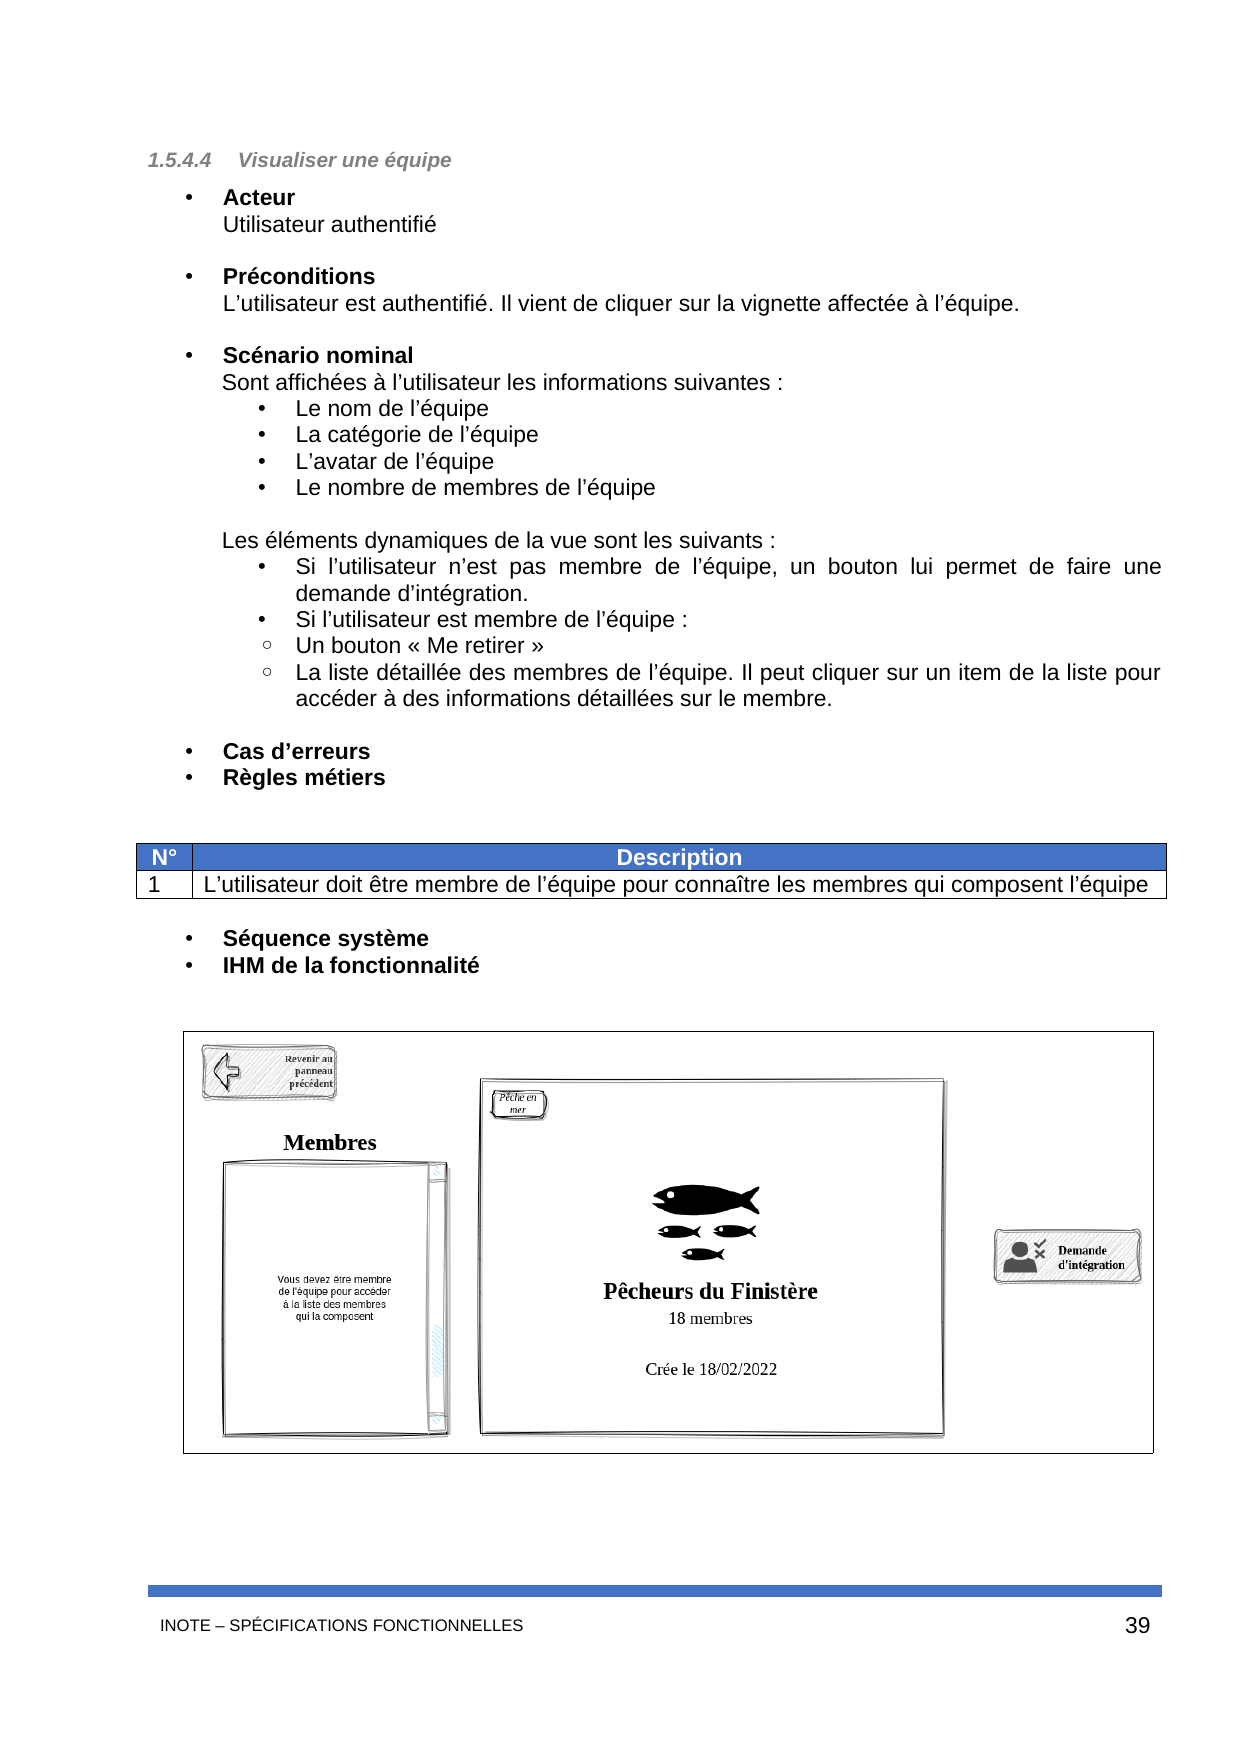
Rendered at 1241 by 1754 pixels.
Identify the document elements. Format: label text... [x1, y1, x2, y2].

table_cell 1 [137, 871, 192, 898]
list Si l’utilisateur n’est pas membre de l’équipe, un bouton lui permet de faire une demande d’intégration. [258, 553, 1162, 606]
picture [186, 1034, 1150, 1451]
list Utilisateur authentifié [185, 211, 1162, 237]
list Le nombre de membres de l’équipe [258, 474, 1162, 500]
list Acteur [185, 184, 1162, 211]
text Les éléments dynamiques de la vue sont les suivants : [222, 527, 1162, 553]
list Le nom de l’équipe [258, 395, 1162, 421]
list Préconditions [185, 263, 1162, 289]
text Sont affichées à l’utilisateur les informations suivantes : [222, 369, 1162, 395]
list Cas d’erreurs [185, 738, 1162, 764]
list Si l’utilisateur est membre de l’équipe : [258, 606, 1162, 632]
subtitle Visualiser une équipe [148, 148, 1162, 172]
list La catégorie de l’équipe [258, 421, 1162, 448]
table_cell L’utilisateur doit être membre de l’équipe pour connaître les membres qui composent l’équipe [193, 871, 1166, 898]
list L’avatar de l’équipe [258, 448, 1162, 474]
list La liste détaillée des membres de l’équipe. Il peut cliquer sur un item de la liste pour accéder à des informations détaillées sur le membre. [258, 658, 1162, 711]
table_header N° [137, 844, 192, 870]
list IHM de la fonctionnalité [185, 952, 1162, 978]
list L’utilisateur est authentifié. Il vient de cliquer sur la vignette affectée à l’équipe. [185, 289, 1162, 316]
list Scénario nominal [185, 342, 1162, 369]
list Un bouton « Me retirer » [258, 632, 1162, 658]
list Règles métiers [185, 764, 1162, 790]
list Séquence système [185, 925, 1162, 952]
table_header Description [193, 844, 1166, 870]
